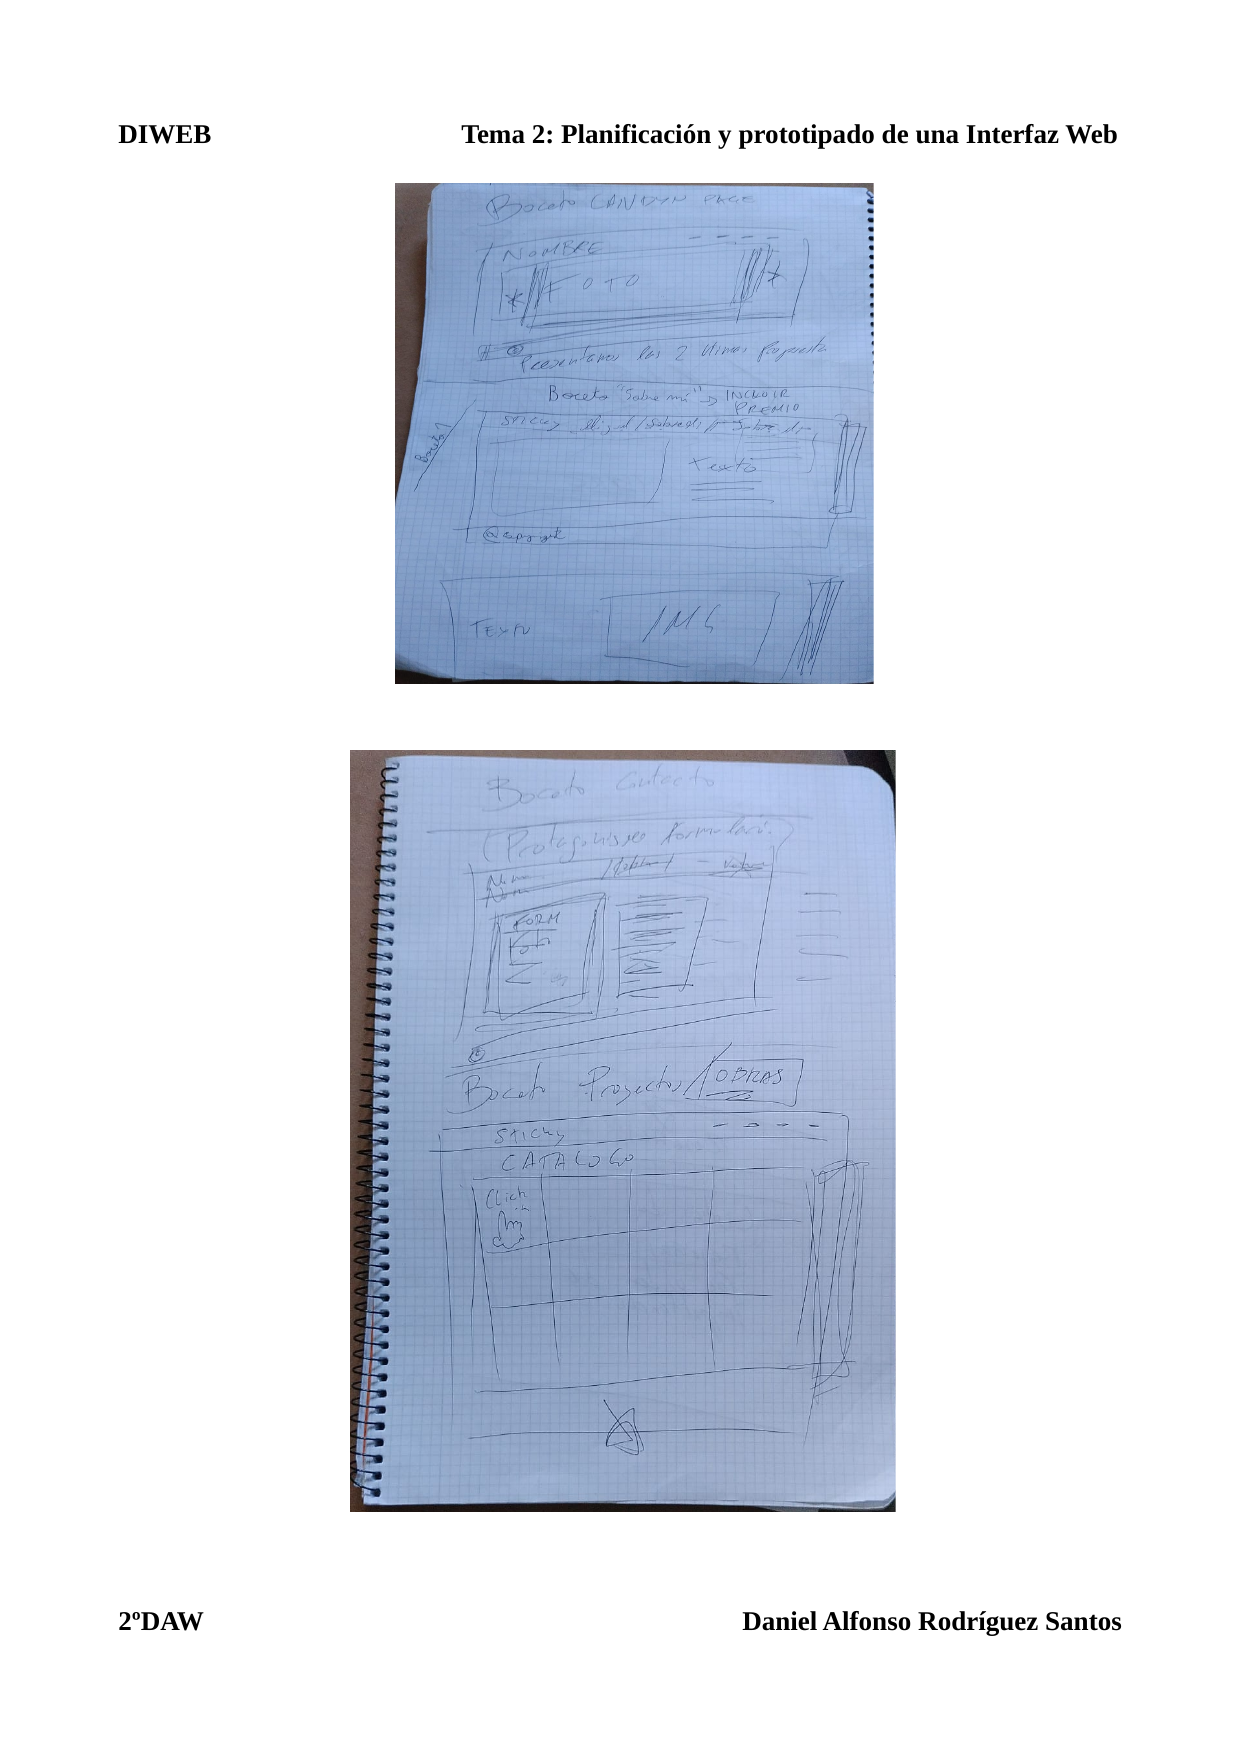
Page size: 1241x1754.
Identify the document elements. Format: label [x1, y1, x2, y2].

picture [350, 750, 896, 1512]
picture [395, 183, 874, 684]
